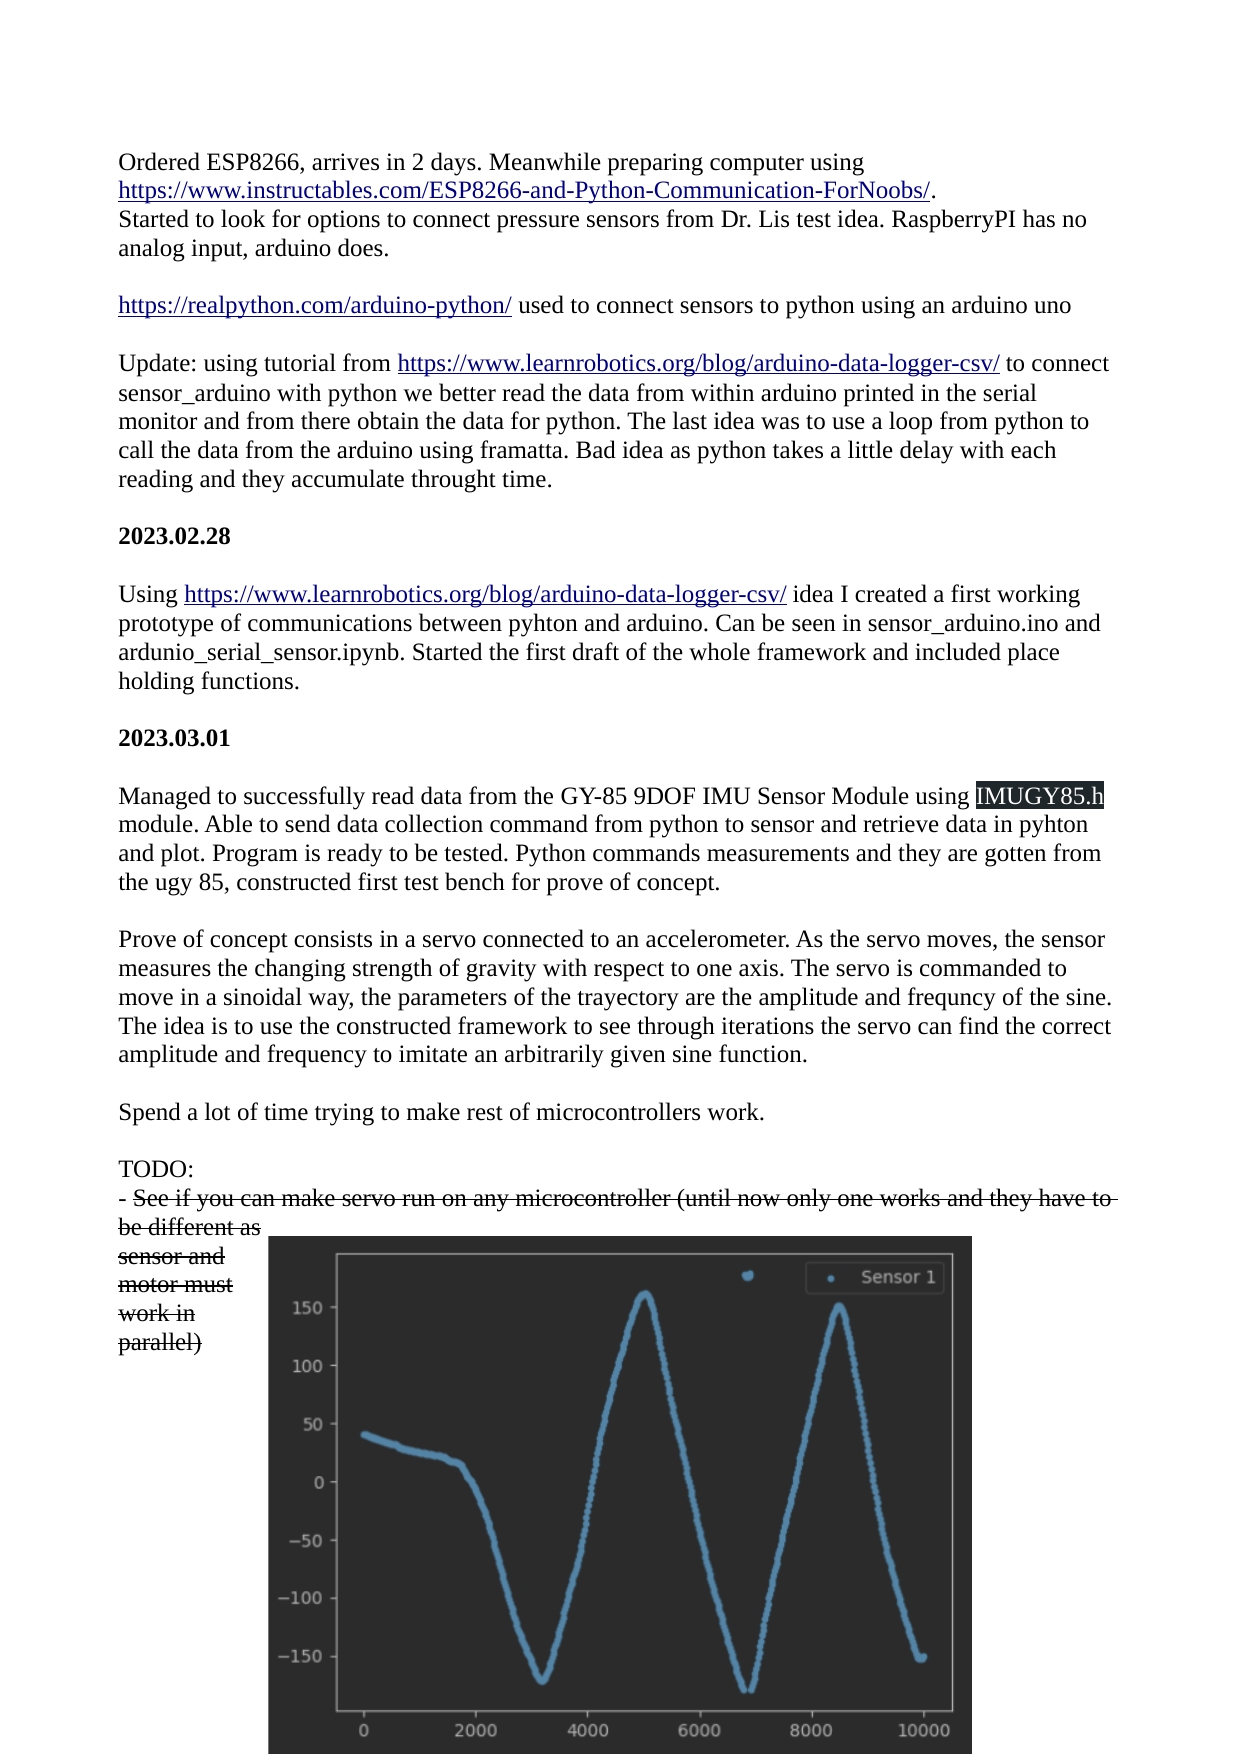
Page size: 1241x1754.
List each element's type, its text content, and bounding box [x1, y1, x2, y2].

text Spend a lot of time trying to make rest of microcontrollers work. [118, 1097, 1122, 1126]
text Started to look for options to connect pressure sensors from Dr. Lis test idea. RaspberryPI has no analog input, arduino does. [118, 204, 1122, 262]
text - See if you can make servo run on any microcontroller (until now only one works and they have to be different as sensor and motor must work in parallel) [118, 1183, 1122, 1356]
text TODO: [118, 1154, 1122, 1183]
text Managed to successfully read data from the GY-85 9DOF IMU Sensor Module using IMUGY85.h module. Able to send data collection command from python to sensor and retrieve data in pyhton and plot. Program is ready to be tested. Python commands measurements and they are gotten from the ugy 85, constructed first test bench for prove of concept. [118, 781, 1122, 896]
text Prove of concept consists in a servo connected to an accelerometer. As the servo moves, the sensor measures the changing strength of gravity with respect to one axis. The servo is commanded to move in a sinoidal way, the parameters of the trayectory are the amplitude and frequncy of the sine. The idea is to use the constructed framework to see through iterations the servo can find the correct amplitude and frequency to imitate an arbitrarily given sine function. [118, 924, 1122, 1068]
text https://realpython.com/arduino-python/ used to connect sensors to python using an arduino uno [118, 291, 1122, 319]
text Update: using tutorial from https://www.learnrobotics.org/blog/arduino-data-logger-csv/ to connect sensor_arduino with python we better read the data from within arduino printed in the serial monitor and from there obtain the data for python. The last idea was to use a loop from python to call the data from the arduino using framatta. Bad idea as python takes a little delay with each reading and they accumulate throught time. [118, 348, 1122, 493]
text 2023.03.01 [118, 723, 1122, 752]
picture [268, 1236, 972, 1754]
text 2023.02.28 [118, 521, 1122, 550]
text Using https://www.learnrobotics.org/blog/arduino-data-logger-csv/ idea I created a first working prototype of communications between pyhton and arduino. Can be seen in sensor_arduino.ino and ardunio_serial_sensor.ipynb. Started the first draft of the whole framework and included place holding functions. [118, 579, 1122, 694]
text Ordered ESP8266, arrives in 2 days. Meanwhile preparing computer using https://www.instructables.com/ESP8266-and-Python-Communication-ForNoobs/. [118, 147, 1122, 204]
